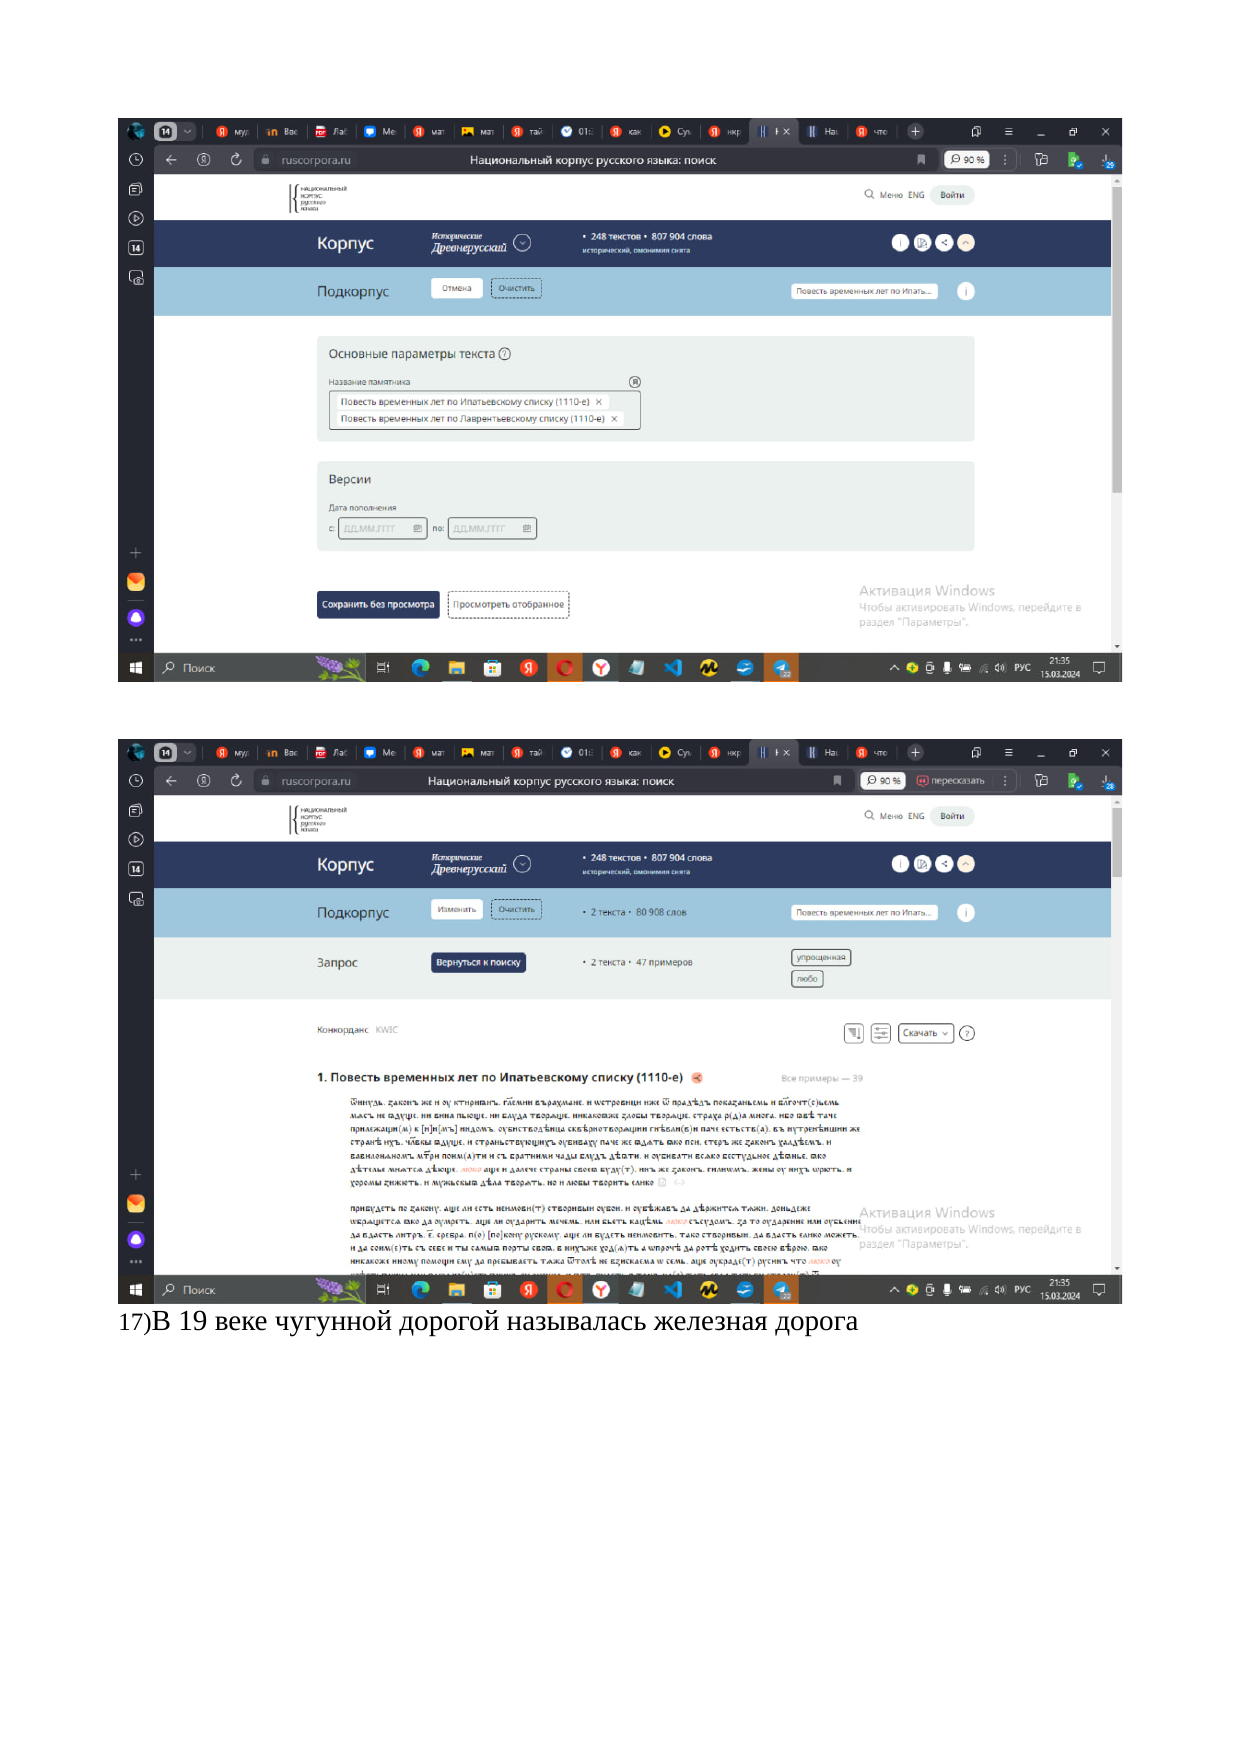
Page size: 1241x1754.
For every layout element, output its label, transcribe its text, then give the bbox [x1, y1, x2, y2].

picture [118, 739, 1123, 1304]
picture [118, 118, 1123, 682]
text 17)В 19 веке чугунной дорогой называлась железная дорога [118, 1304, 1122, 1337]
